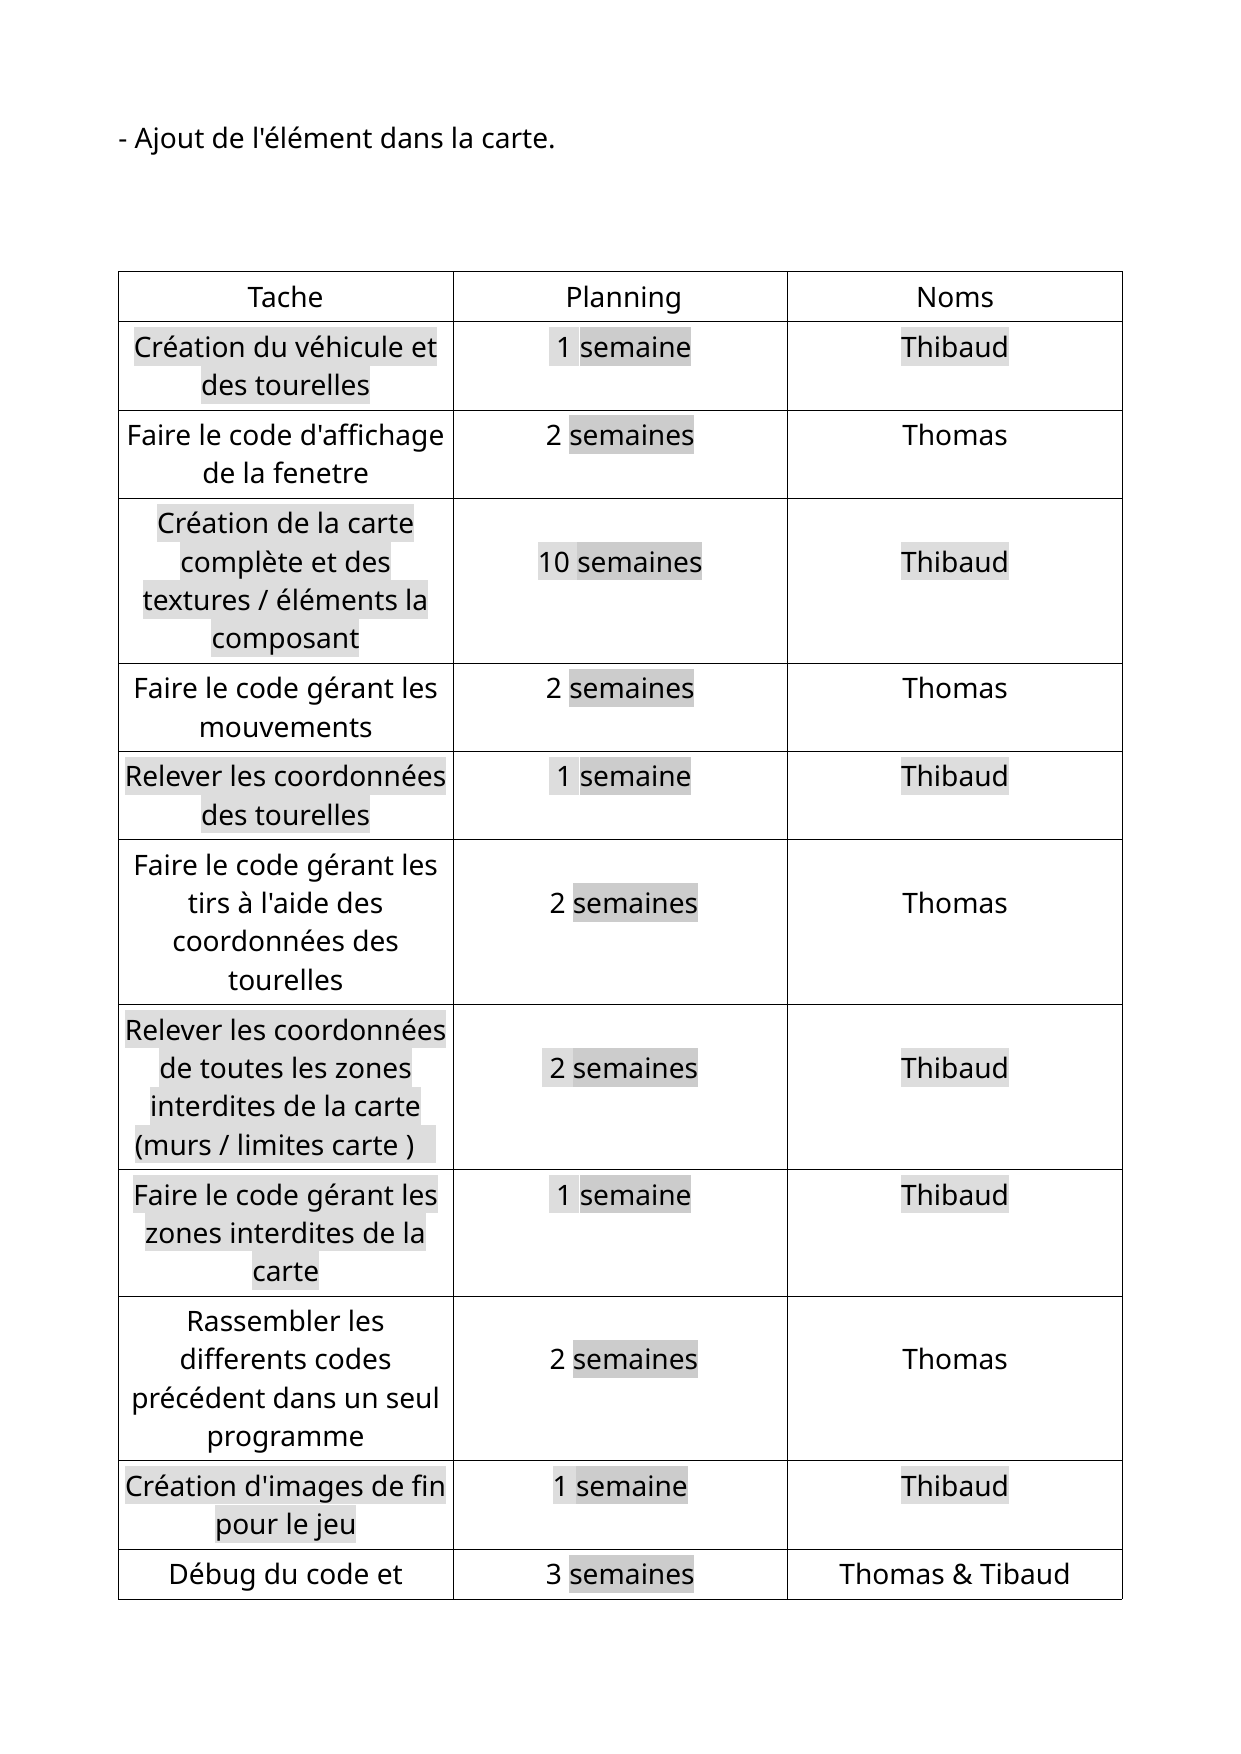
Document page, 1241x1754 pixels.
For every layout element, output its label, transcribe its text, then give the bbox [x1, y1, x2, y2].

table_cell Thibaud [788, 322, 1122, 409]
table_cell Faire le code d'affichage de la fenetre [119, 411, 453, 498]
table_cell Thibaud [788, 1461, 1122, 1549]
table_cell Création du véhicule et des tourelles [119, 322, 453, 409]
table_cell Thibaud [788, 752, 1122, 839]
table_cell Thomas & Tibaud [788, 1550, 1122, 1598]
table_cell 2 semaines [454, 1297, 787, 1460]
table_cell Création d'images de fin pour le jeu [119, 1461, 453, 1549]
table_cell 1 semaine [454, 1170, 787, 1296]
table_cell 10 semaines [454, 499, 787, 663]
table_header Planning [454, 272, 787, 321]
table_header Tache [119, 272, 453, 321]
table_cell Relever les coordonnées des tourelles [119, 752, 453, 839]
table_cell Thibaud [788, 499, 1122, 663]
text - Ajout de l'élément dans la carte. [118, 118, 1122, 156]
table_cell Débug du code et [119, 1550, 453, 1598]
table_header Noms [788, 272, 1122, 321]
table_cell Faire le code gérant les tirs à l'aide des coordonnées des tourelles [119, 840, 453, 1004]
table_cell 2 semaines [454, 411, 787, 498]
table_cell Relever les coordonnées de toutes les zones interdites de la carte (murs / limites carte ) [119, 1005, 453, 1169]
table_cell Thomas [788, 840, 1122, 1004]
table_cell Thomas [788, 411, 1122, 498]
table_cell Rassembler les differents codes précédent dans un seul programme [119, 1297, 453, 1460]
table_cell 1 semaine [454, 752, 787, 839]
table_cell Faire le code gérant les mouvements [119, 664, 453, 751]
table_cell 2 semaines [454, 840, 787, 1004]
table_cell Thomas [788, 664, 1122, 751]
table_cell Thomas [788, 1297, 1122, 1460]
table_cell 2 semaines [454, 1005, 787, 1169]
table_cell 2 semaines [454, 664, 787, 751]
table_cell Faire le code gérant les zones interdites de la carte [119, 1170, 453, 1296]
table_cell Thibaud [788, 1170, 1122, 1296]
table_cell Création de la carte complète et des textures / éléments la composant [119, 499, 453, 663]
table_cell 1 semaine [454, 322, 787, 409]
table_cell 3 semaines [454, 1550, 787, 1598]
table_cell 1 semaine [454, 1461, 787, 1549]
table_cell Thibaud [788, 1005, 1122, 1169]
